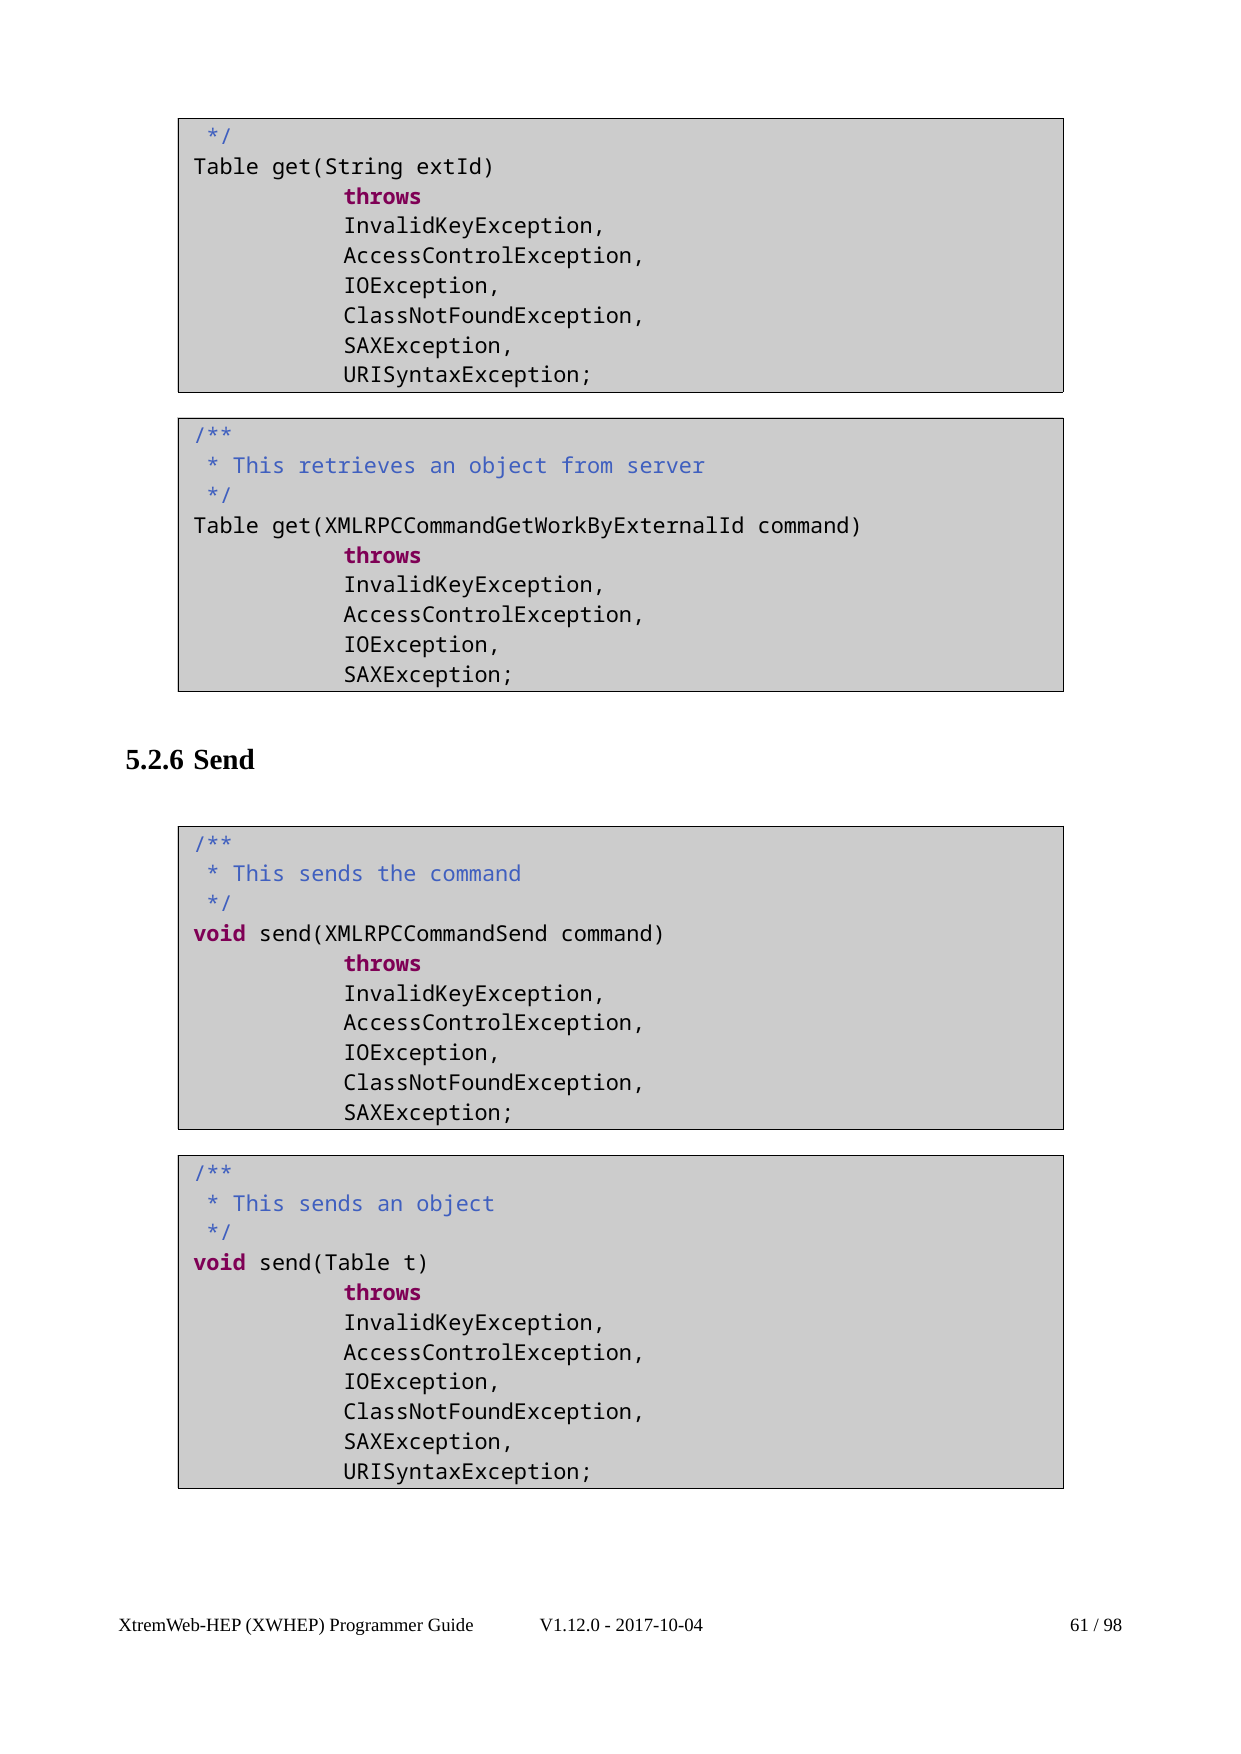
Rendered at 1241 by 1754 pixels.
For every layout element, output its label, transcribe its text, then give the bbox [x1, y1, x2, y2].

text void send(Table t) [179, 1244, 1063, 1274]
text SAXException, [179, 1423, 1063, 1453]
text throws [179, 1274, 1063, 1304]
text SAXException, [179, 327, 1063, 356]
text */ [179, 885, 1063, 915]
text void send(XMLRPCCommandSend command) [179, 915, 1063, 945]
text ClassNotFoundException, [179, 1064, 1063, 1094]
subtitle Send [118, 742, 1122, 775]
text IOException, [179, 267, 1063, 297]
text throws [179, 178, 1063, 207]
text * This sends the command [179, 855, 1063, 885]
text */ [179, 119, 1063, 148]
text * This retrieves an object from server [179, 447, 1063, 477]
text * This sends an object [179, 1184, 1063, 1214]
text */ [179, 477, 1063, 507]
text AccessControlException, [179, 237, 1063, 267]
text /** [179, 419, 1063, 447]
text Table get(XMLRPCCommandGetWorkByExternalId command) [179, 507, 1063, 537]
text AccessControlException, [179, 596, 1063, 626]
text InvalidKeyException, [179, 974, 1063, 1004]
text Table get(String extId) [179, 148, 1063, 178]
text /** [179, 1156, 1063, 1184]
text AccessControlException, [179, 1004, 1063, 1034]
text IOException, [179, 1034, 1063, 1064]
text AccessControlException, [179, 1333, 1063, 1363]
text SAXException; [179, 656, 1063, 691]
text SAXException; [179, 1094, 1063, 1129]
text ClassNotFoundException, [179, 297, 1063, 327]
text IOException, [179, 1363, 1063, 1393]
text InvalidKeyException, [179, 1304, 1063, 1333]
text InvalidKeyException, [179, 566, 1063, 596]
text throws [179, 537, 1063, 566]
text URISyntaxException; [179, 1453, 1063, 1488]
text ClassNotFoundException, [179, 1393, 1063, 1423]
text InvalidKeyException, [179, 207, 1063, 237]
text */ [179, 1214, 1063, 1244]
text /** [179, 827, 1063, 855]
text throws [179, 945, 1063, 974]
text IOException, [179, 626, 1063, 656]
text URISyntaxException; [179, 356, 1063, 392]
